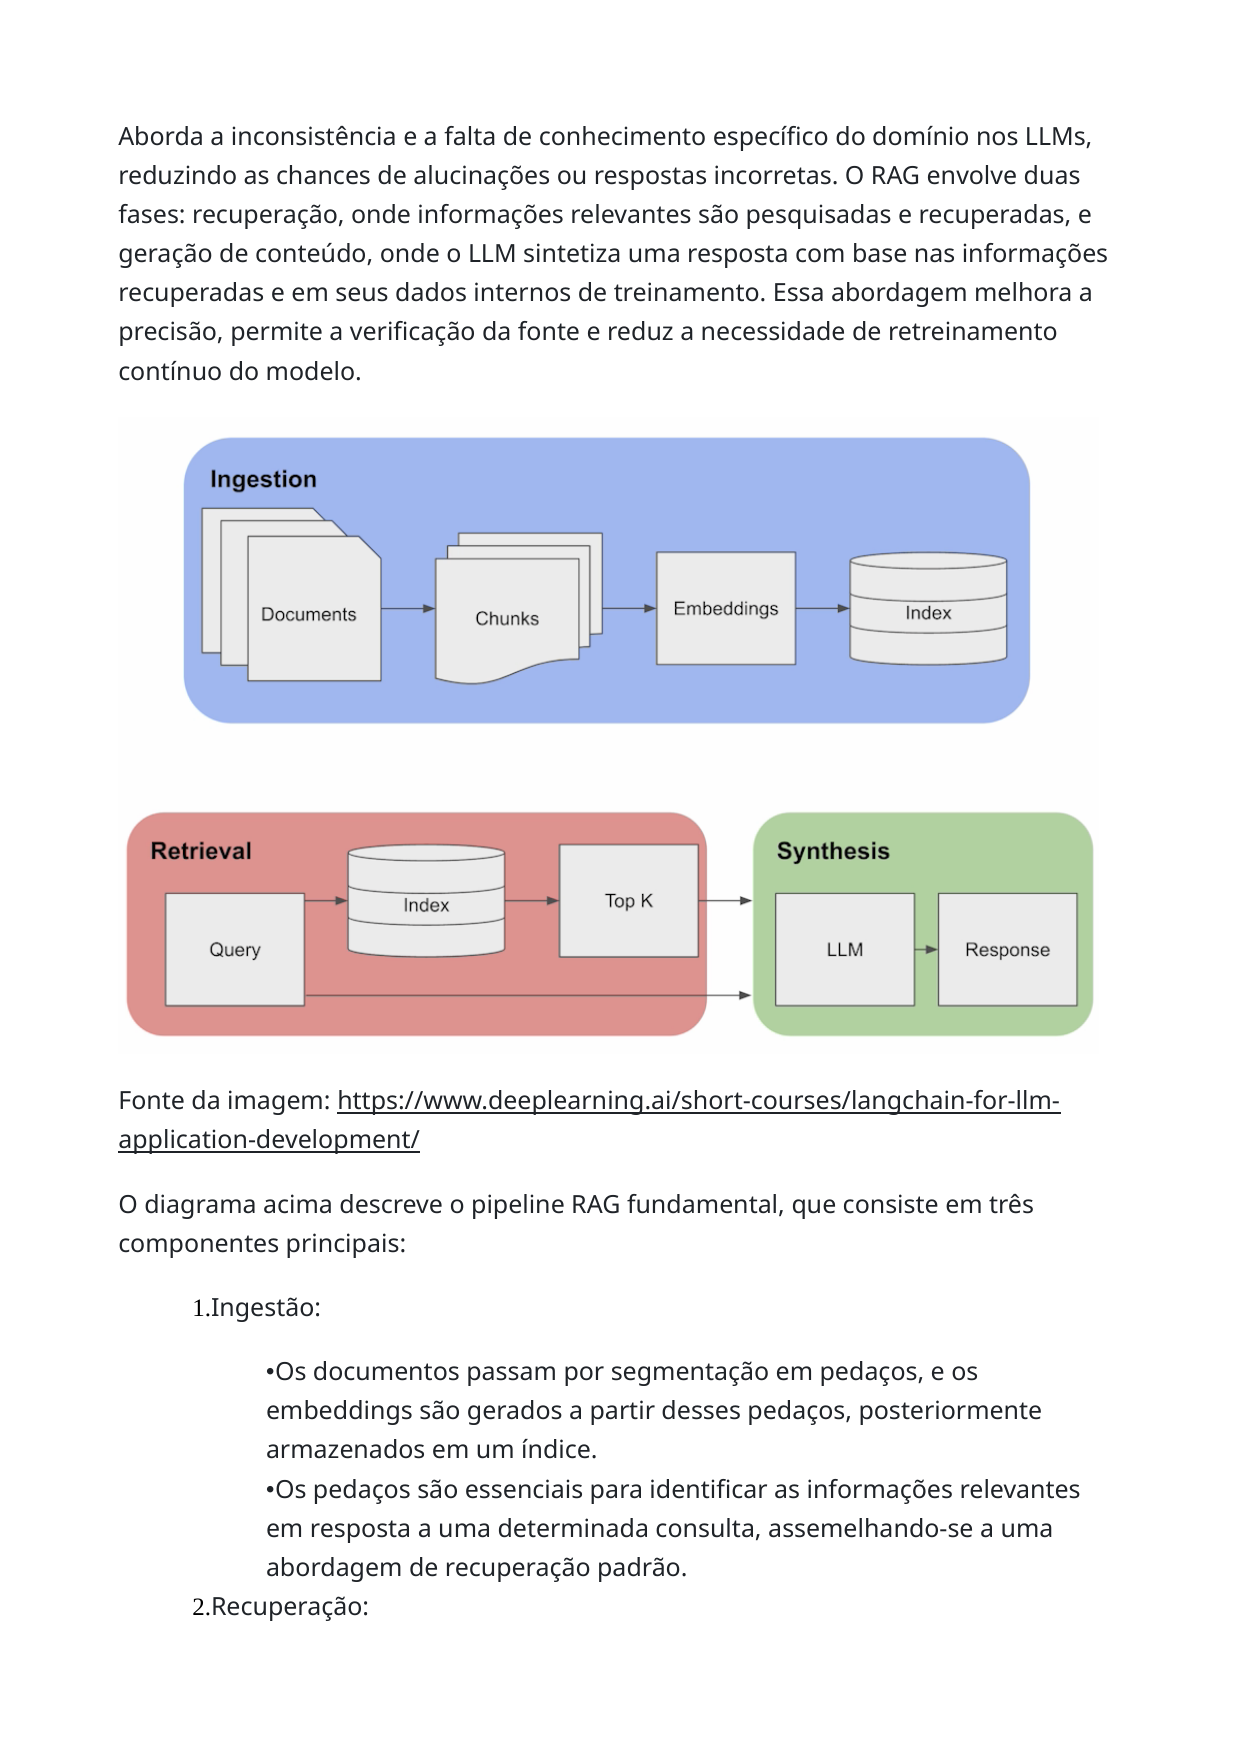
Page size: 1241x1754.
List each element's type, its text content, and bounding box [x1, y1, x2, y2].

text Aborda a inconsistência e a falta de conhecimento específico do domínio nos LLMs, reduzindo as chances de alucinações ou respostas incorretas. O RAG envolve duas fases: recuperação, onde informações relevantes são pesquisadas e recuperadas, e geração de conteúdo, onde o LLM sintetiza uma resposta com base nas informações recuperadas e em seus dados internos de treinamento. Essa abordagem melhora a precisão, permite a verificação da fonte e reduz a necessidade de retreinamento contínuo do modelo. [118, 118, 1122, 387]
list Os pedaços são essenciais para identificar as informações relevantes em resposta a uma determinada consulta, assemelhando-se a uma abordagem de recuperação padrão. [118, 1471, 1122, 1584]
picture [118, 417, 1100, 1054]
text O diagrama acima descreve o pipeline RAG fundamental, que consiste em três componentes principais: [118, 1186, 1122, 1259]
text Fonte da imagem: https://www.deeplearning.ai/short-courses/langchain-for-llm-application-development/ [118, 1083, 1122, 1156]
list Recuperação: [118, 1589, 1122, 1623]
list Ingestão: [118, 1290, 1122, 1324]
list Os documentos passam por segmentação em pedaços, e os embeddings são gerados a partir desses pedaços, posteriormente armazenados em um índice. [118, 1354, 1122, 1466]
